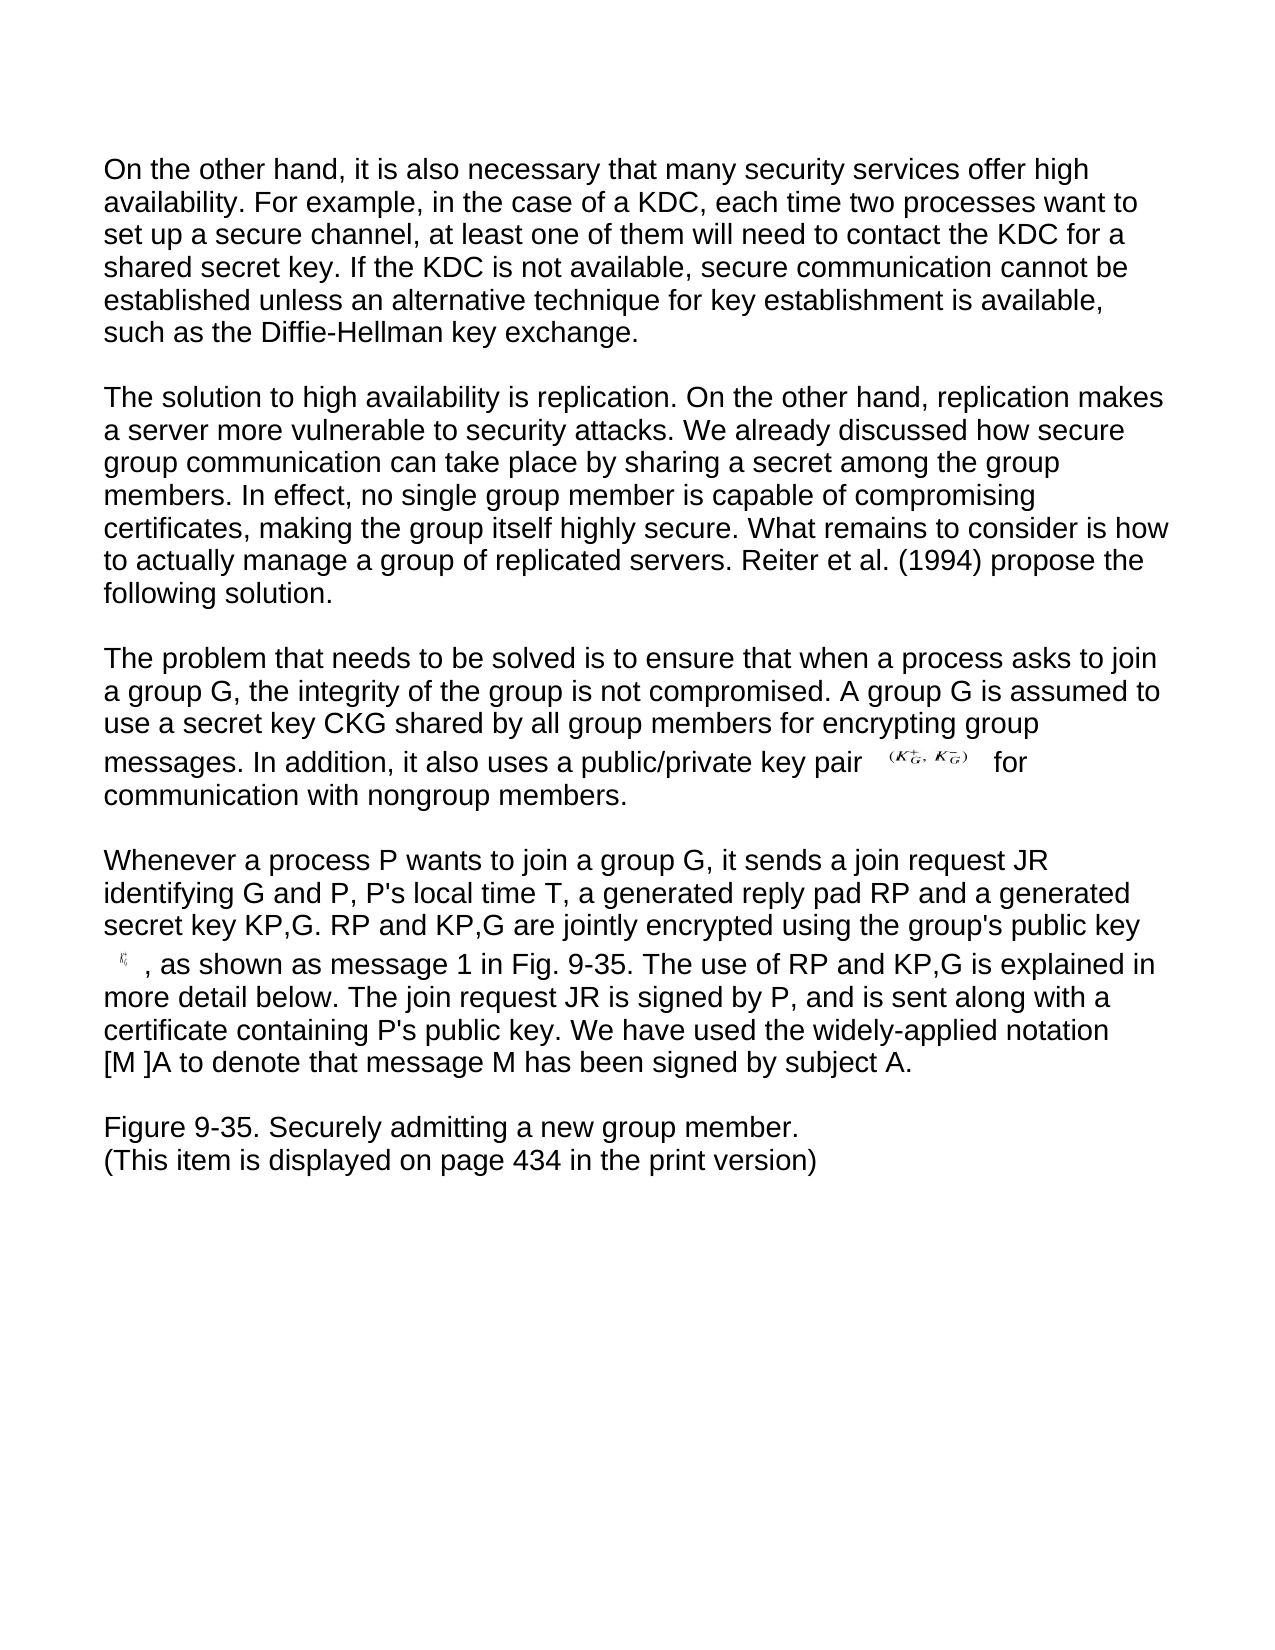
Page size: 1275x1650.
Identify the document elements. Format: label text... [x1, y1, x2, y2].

text On the other hand, it is also necessary that many security services offer high availability. For example, in the case of a KDC, each time two processes want to set up a secure channel, at least one of them will need to contact the KDC for a shared secret key. If the KDC is not available, secure communication cannot be established unless an alternative technique for key establishment is available, such as the Diffie-Hellman key exchange. [103, 153, 1172, 349]
text The solution to high availability is replication. On the other hand, replication makes a server more vulnerable to security attacks. We already discussed how secure group communication can take place by sharing a secret among the group members. In effect, no single group member is capable of compromising certificates, making the group itself highly secure. What remains to consider is how to actually manage a group of replicated servers. Reiter et al. (1994) propose the following solution. [103, 381, 1172, 609]
picture [120, 951, 128, 966]
text Whenever a process P wants to join a group G, it sends a join request JR identifying G and P, P's local time T, a generated reply pad RP and a generated secret key KP,G. RP and KP,G are jointly encrypted using the group's public key , as shown as message 1 in Fig. 9-35. The use of RP and KP,G is explained in more detail below. The join request JR is signed by P, and is sent along with a certificate containing P's public key. We have used the widely-applied notation [M ]A to denote that message M has been signed by subject A. [103, 844, 1172, 1079]
text Figure 9-35. Securely admitting a new group member. [103, 1111, 1172, 1144]
text (This item is displayed on page 434 in the print version) [103, 1144, 1172, 1176]
text The problem that needs to be solved is to ensure that when a process asks to join a group G, the integrity of the group is not compromised. A group G is assumed to use a secret key CKG shared by all group members for encrypting group messages. In addition, it also uses a public/private key pair for communication with nongroup members. [103, 642, 1172, 811]
picture [888, 748, 969, 764]
